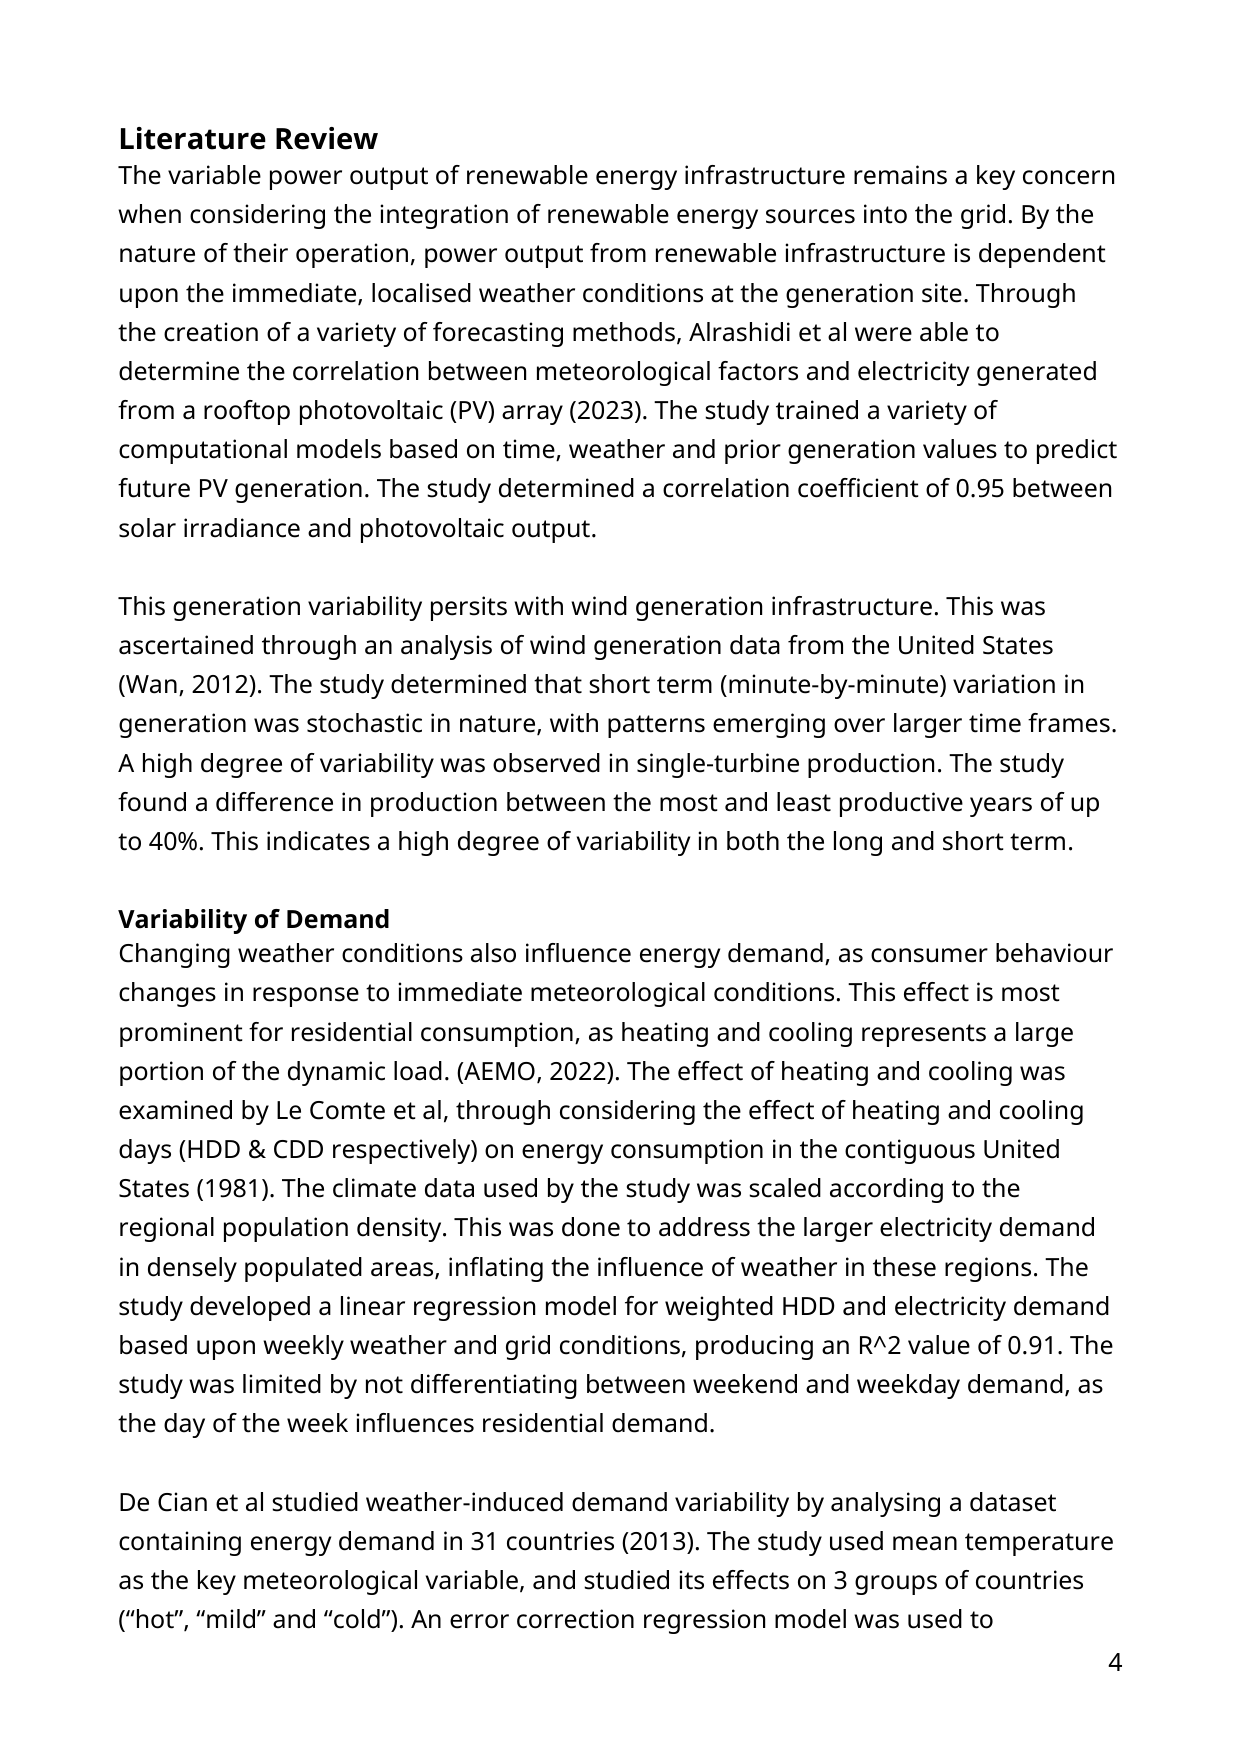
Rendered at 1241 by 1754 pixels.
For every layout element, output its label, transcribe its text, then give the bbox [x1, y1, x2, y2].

subtitle Variability of Demand [118, 902, 1122, 936]
text De Cian et al studied weather-induced demand variability by analysing a dataset containing energy demand in 31 countries (2013). The study used mean temperature as the key meteorological variable, and studied its effects on 3 groups of countries (“hot”, “mild” and “cold”). An error correction regression model was used to [118, 1484, 1122, 1636]
text Changing weather conditions also influence energy demand, as consumer behaviour changes in response to immediate meteorological conditions. This effect is most prominent for residential consumption, as heating and cooling represents a large portion of the dynamic load. (AEMO, 2022). The effect of heating and cooling was examined by Le Comte et al, through considering the effect of heating and cooling days (HDD & CDD respectively) on energy consumption in the contiguous United States (1981). The climate data used by the study was scaled according to the regional population density. This was done to address the larger electricity demand in densely populated areas, inflating the influence of weather in these regions. The study developed a linear regression model for weighted HDD and electricity demand based upon weekly weather and grid conditions, producing an R^2 value of 0.91. The study was limited by not differentiating between weekend and weekday demand, as the day of the week influences residential demand. [118, 936, 1122, 1440]
text This generation variability persits with wind generation infrastructure. This was ascertained through an analysis of wind generation data from the United States (Wan, 2012). The study determined that short term (minute-by-minute) variation in generation was stochastic in nature, with patterns emerging over larger time frames. A high degree of variability was observed in single-turbine production. The study found a difference in production between the most and least productive years of up to 40%. This indicates a high degree of variability in both the long and short term. [118, 588, 1122, 858]
text The variable power output of renewable energy infrastructure remains a key concern when considering the integration of renewable energy sources into the grid. By the nature of their operation, power output from renewable infrastructure is dependent upon the immediate, localised weather conditions at the generation site. Through the creation of a variety of forecasting methods, Alrashidi et al were able to determine the correlation between meteorological factors and electricity generated from a rooftop photovoltaic (PV) array (2023). The study trained a variety of computational models based on time, weather and prior generation values to predict future PV generation. The study determined a correlation coefficient of 0.95 between solar irradiance and photovoltaic output. [118, 158, 1122, 544]
subtitle Literature Review [118, 118, 1122, 158]
